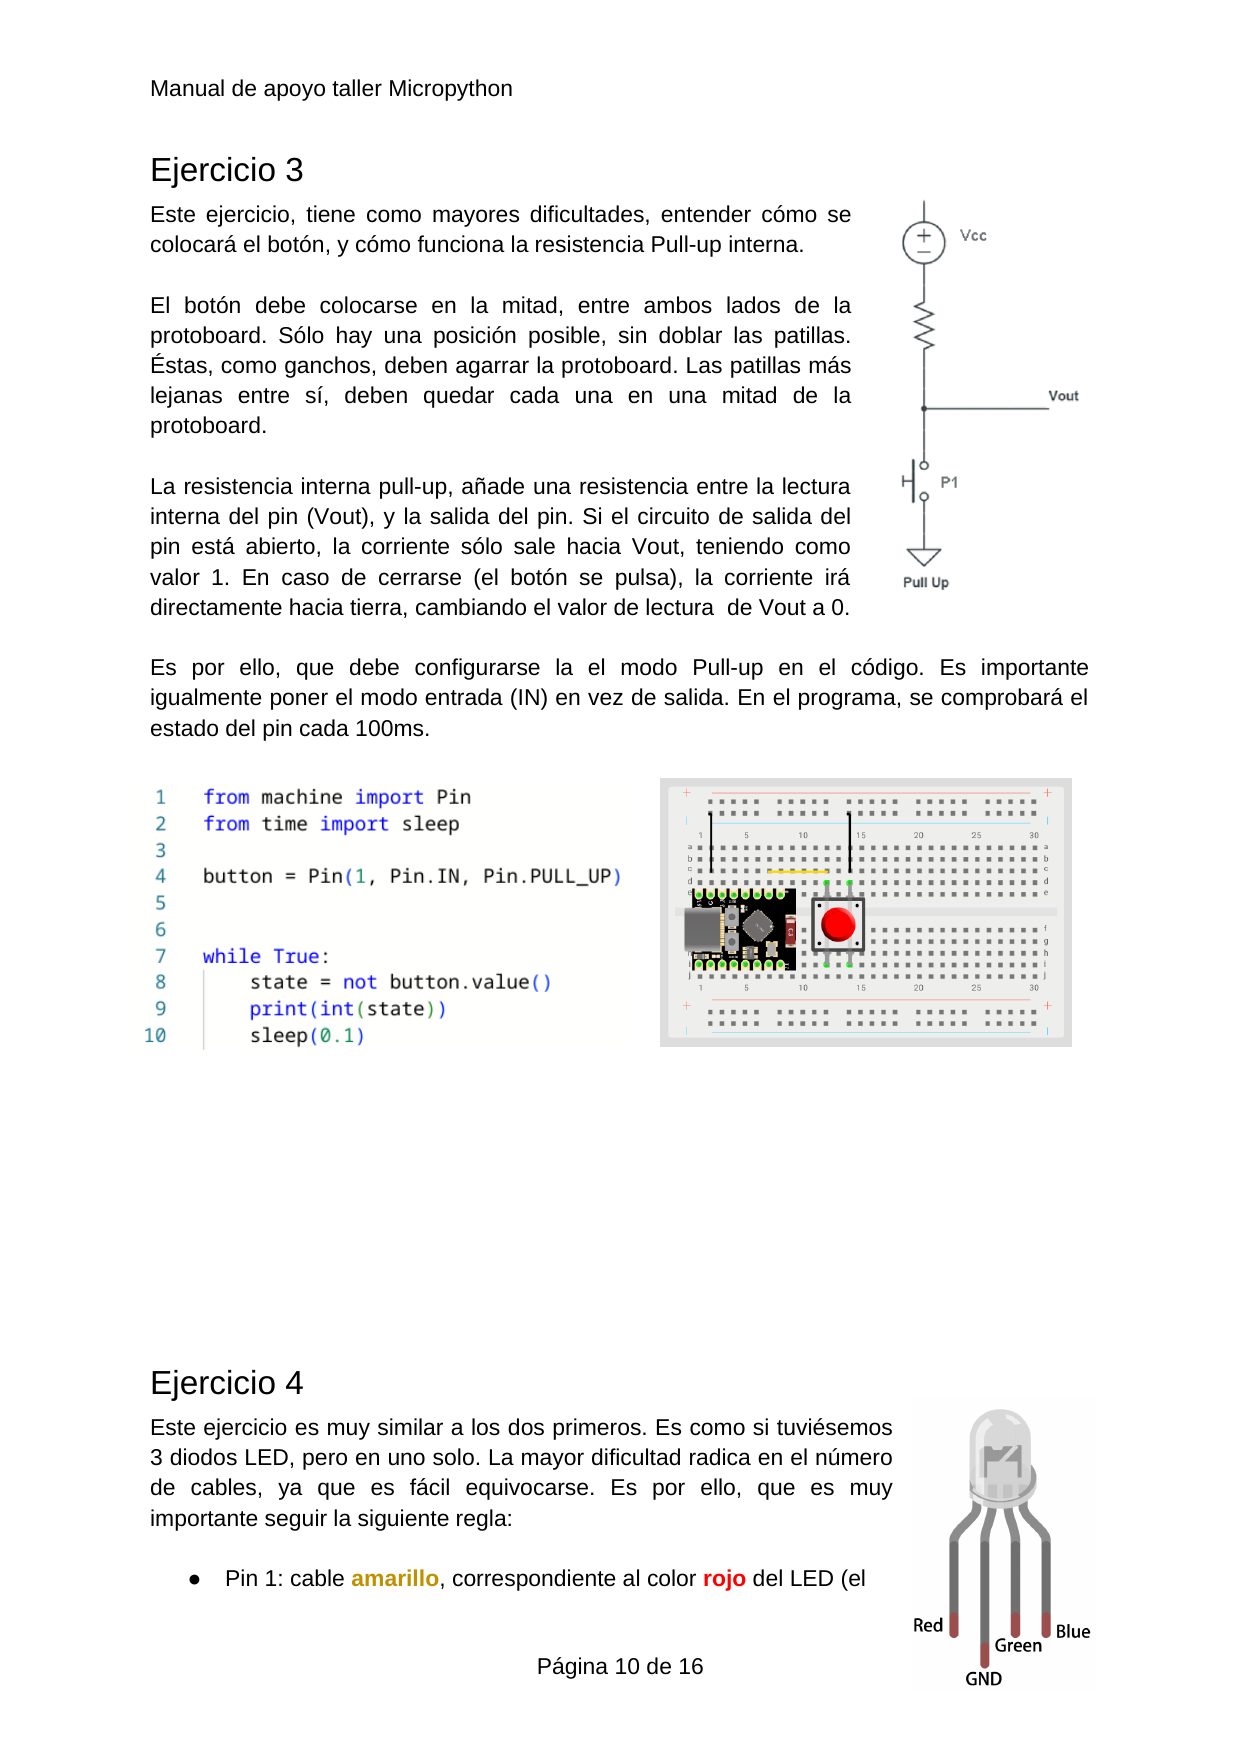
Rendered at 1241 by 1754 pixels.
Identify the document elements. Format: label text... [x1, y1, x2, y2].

text La resistencia interna pull-up, añade una resistencia entre la lectura interna del pin (Vout), y la salida del pin. Si el circuito de salida del pin está abierto, la corriente sólo sale hacia Vout, teniendo como valor 1. En caso de cerrarse (el botón se pulsa), la corriente irá directamente hacia tierra, cambiando el valor de lectura de Vout a 0. [150, 473, 1090, 620]
picture [913, 1398, 1098, 1692]
picture [133, 767, 631, 1051]
subtitle Ejercicio 4 [150, 1363, 1090, 1401]
picture [660, 778, 1072, 1047]
text El botón debe colocarse en la mitad, entre ambos lados de la protoboard. Sólo hay una posición posible, sin doblar las patillas. Éstas, como ganchos, deben agarrar la protoboard. Las patillas más lejanas entre sí, deben quedar cada una en una mitad de la protoboard. [150, 292, 870, 439]
picture [870, 176, 1081, 611]
text Este ejercicio, tiene como mayores dificultades, entender cómo se colocará el botón, y cómo funciona la resistencia Pull-up interna. [150, 201, 870, 257]
text Este ejercicio es muy similar a los dos primeros. Es como si tuviésemos 3 diodos LED, pero en uno solo. La mayor dificultad radica en el número de cables, ya que es fácil equivocarse. Es por ello, que es muy importante seguir la siguiente regla: [150, 1414, 913, 1531]
subtitle Ejercicio 3 [150, 150, 1090, 188]
text Es por ello, que debe configurarse la el modo Pull-up en el código. Es importante igualmente poner el modo entrada (IN) en vez de salida. En el programa, se comprobará el estado del pin cada 100ms. [150, 654, 1090, 741]
list Pin 1: cable amarillo, correspondiente al color rojo del LED (el [187, 1565, 913, 1591]
